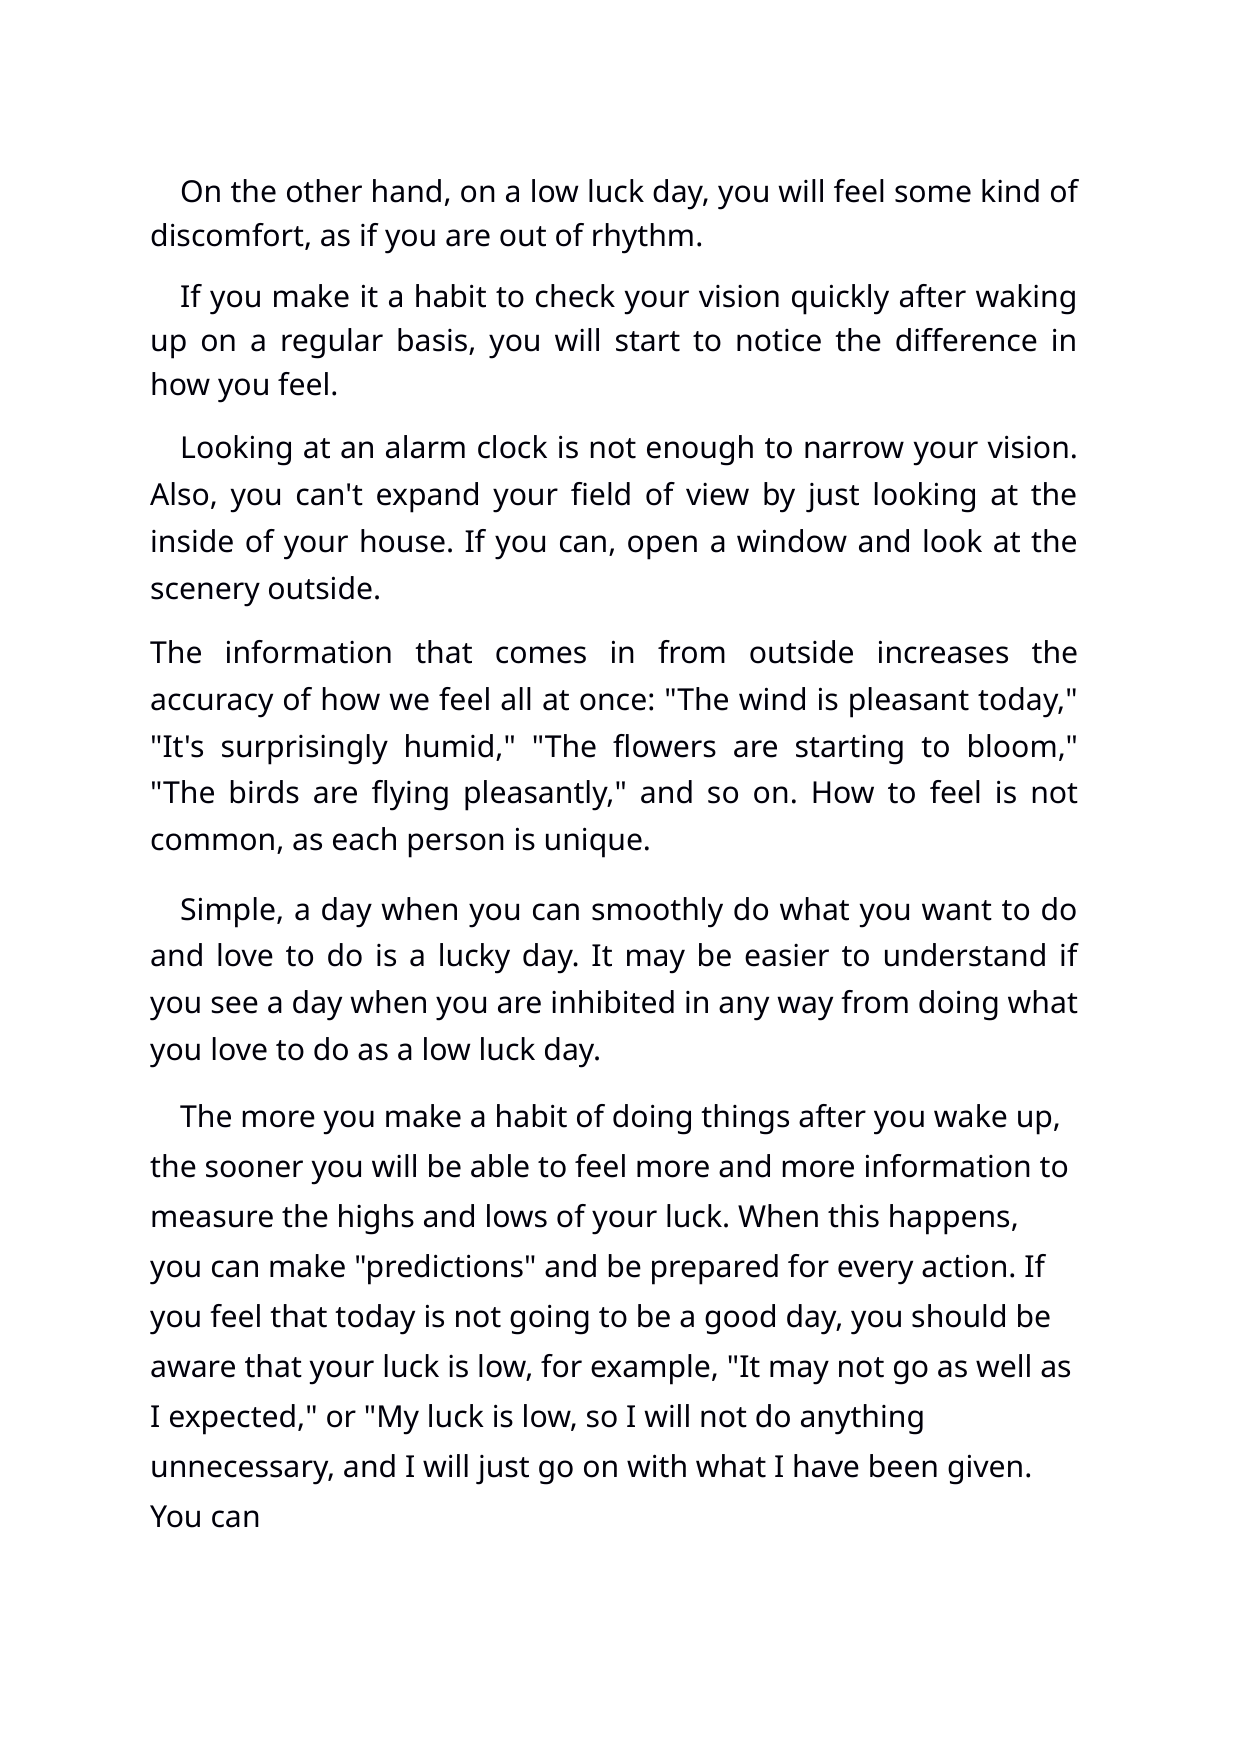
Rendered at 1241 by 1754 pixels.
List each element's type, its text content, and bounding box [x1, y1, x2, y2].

text Simple, a day when you can smoothly do what you want to do and love to do is a lucky day. It may be easier to understand if you see a day when you are inhibited in any way from doing what you love to do as a low luck day. [150, 882, 1079, 1070]
text The information that comes in from outside increases the accuracy of how we feel all at once: "The wind is pleasant today," "It's surprisingly humid," "The flowers are starting to bloom," "The birds are flying pleasantly," and so on. How to feel is not common, as each person is unique. [150, 626, 1079, 860]
text If you make it a habit to check your vision quickly after waking up on a regular basis, you will start to notice the difference in how you feel. [150, 272, 1079, 404]
text On the other hand, on a low luck day, you will feel some kind of discomfort, as if you are out of rhythm. [150, 167, 1079, 255]
text The more you make a habit of doing things after you wake up, the sooner you will be able to feel more and more information to measure the highs and lows of your luck. When this happens, you can make "predictions" and be prepared for every action. If you feel that today is not going to be a good day, you should be aware that your luck is low, for example, "It may not go as well as I expected," or "My luck is low, so I will not do anything unnecessary, and I will just go on with what I have been given. You can [150, 1087, 1079, 1538]
text Looking at an alarm clock is not enough to narrow your vision. Also, you can't expand your field of view by just looking at the inside of your house. If you can, open a window and look at the scenery outside. [150, 421, 1079, 609]
